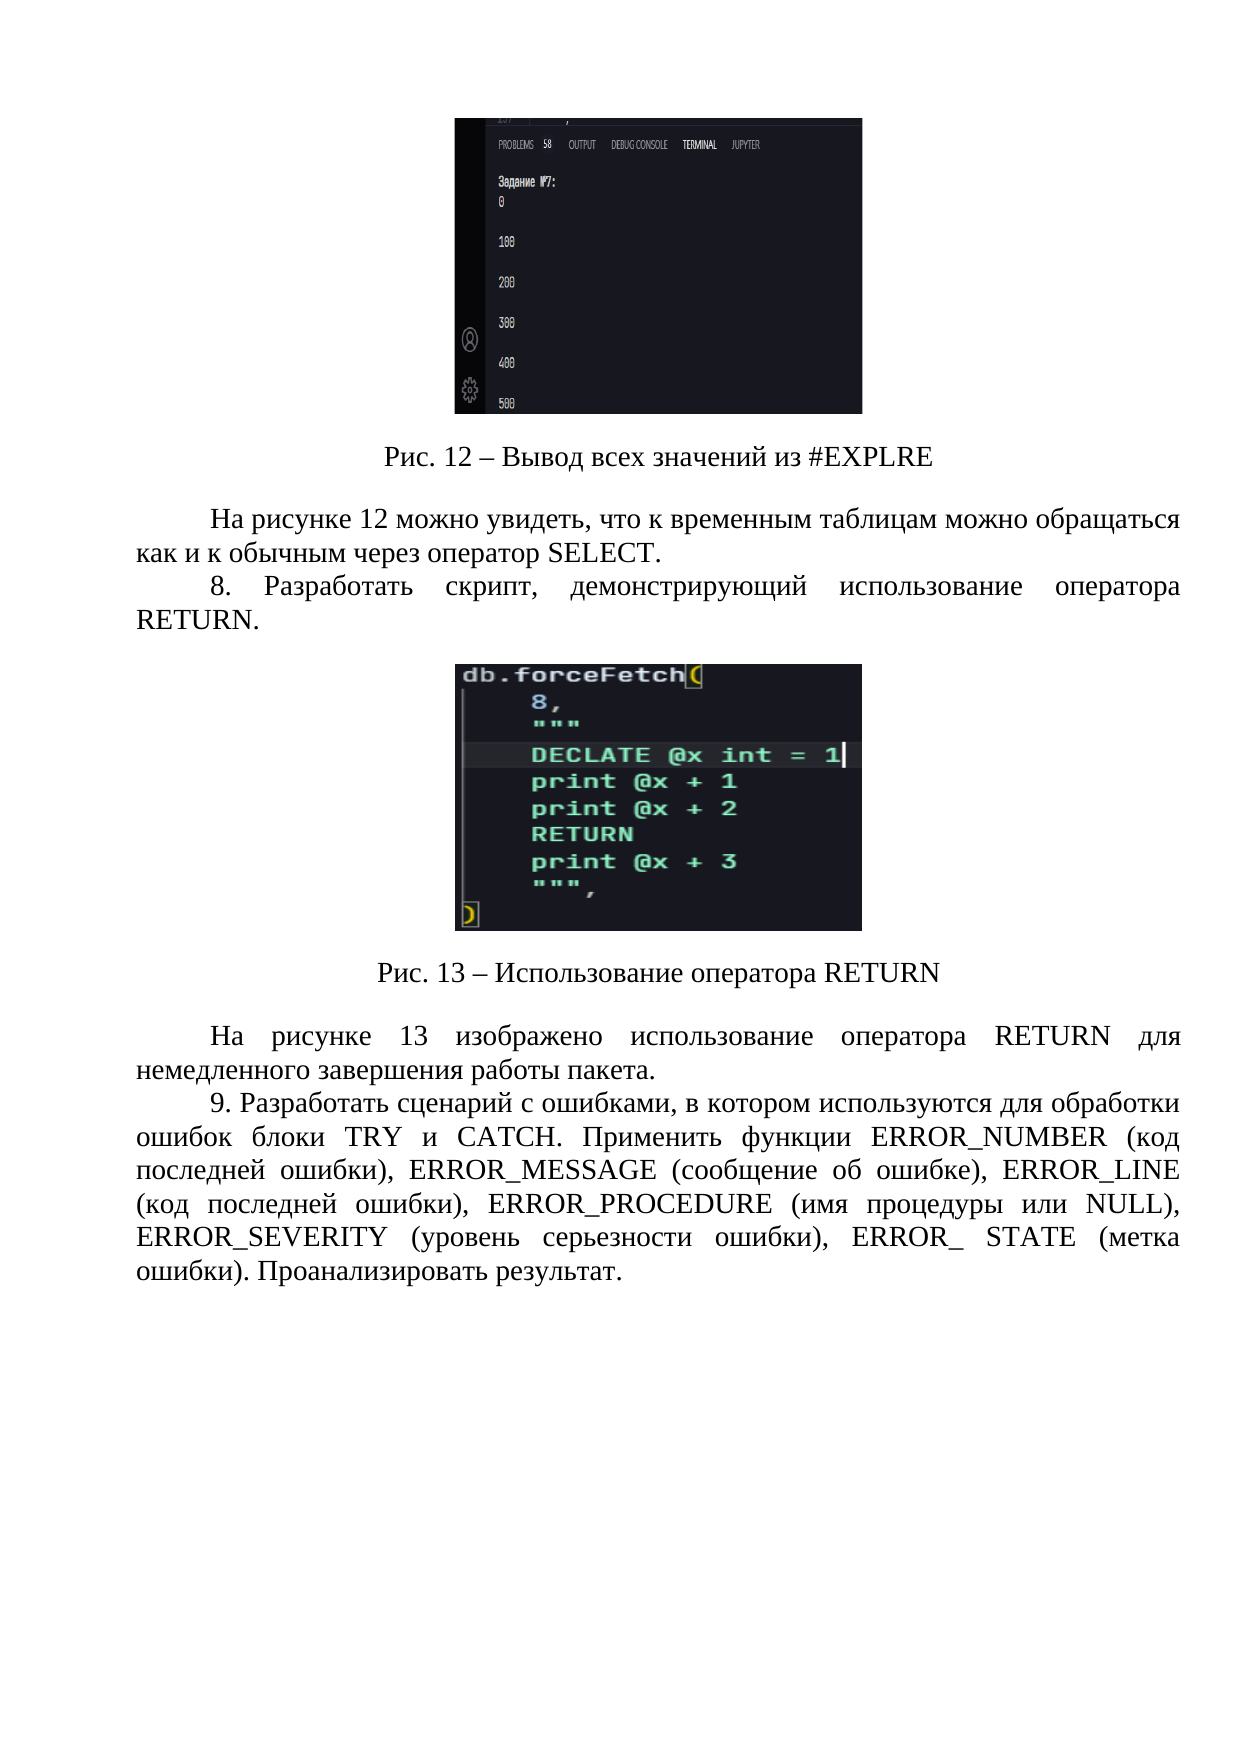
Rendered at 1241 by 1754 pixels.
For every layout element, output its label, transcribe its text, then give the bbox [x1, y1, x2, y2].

text На рисунке 12 можно увидеть, что к временным таблицам можно обращаться как и к обычным через оператор SELECT. [136, 501, 1181, 568]
text Рис. 12 – Вывод всех значений из #EXPLRE [136, 439, 1181, 472]
text Рис. 13 – Использование оператора RETURN [136, 956, 1181, 989]
picture [454, 118, 863, 414]
text 8. Разработать скрипт, демонстрирующий использование оператора RETURN. [136, 568, 1181, 636]
text На рисунке 13 изображено использование оператора RETURN для немедленного завершения работы пакета. [136, 1018, 1181, 1085]
picture [455, 664, 862, 931]
text 9. Разработать сценарий с ошибками, в котором используются для обработки ошибок блоки TRY и CATCH. Применить функции ERROR_NUMBER (код последней ошибки), ERROR_MESSAGE (сообщение об ошибке), ERROR_LINE (код последней ошибки), ERROR_PROCEDURE (имя процедуры или NULL), ERROR_SEVERITY (уровень серьезности ошибки), ERROR_ STATE (метка ошибки). Проанализировать результат. [136, 1085, 1181, 1287]
